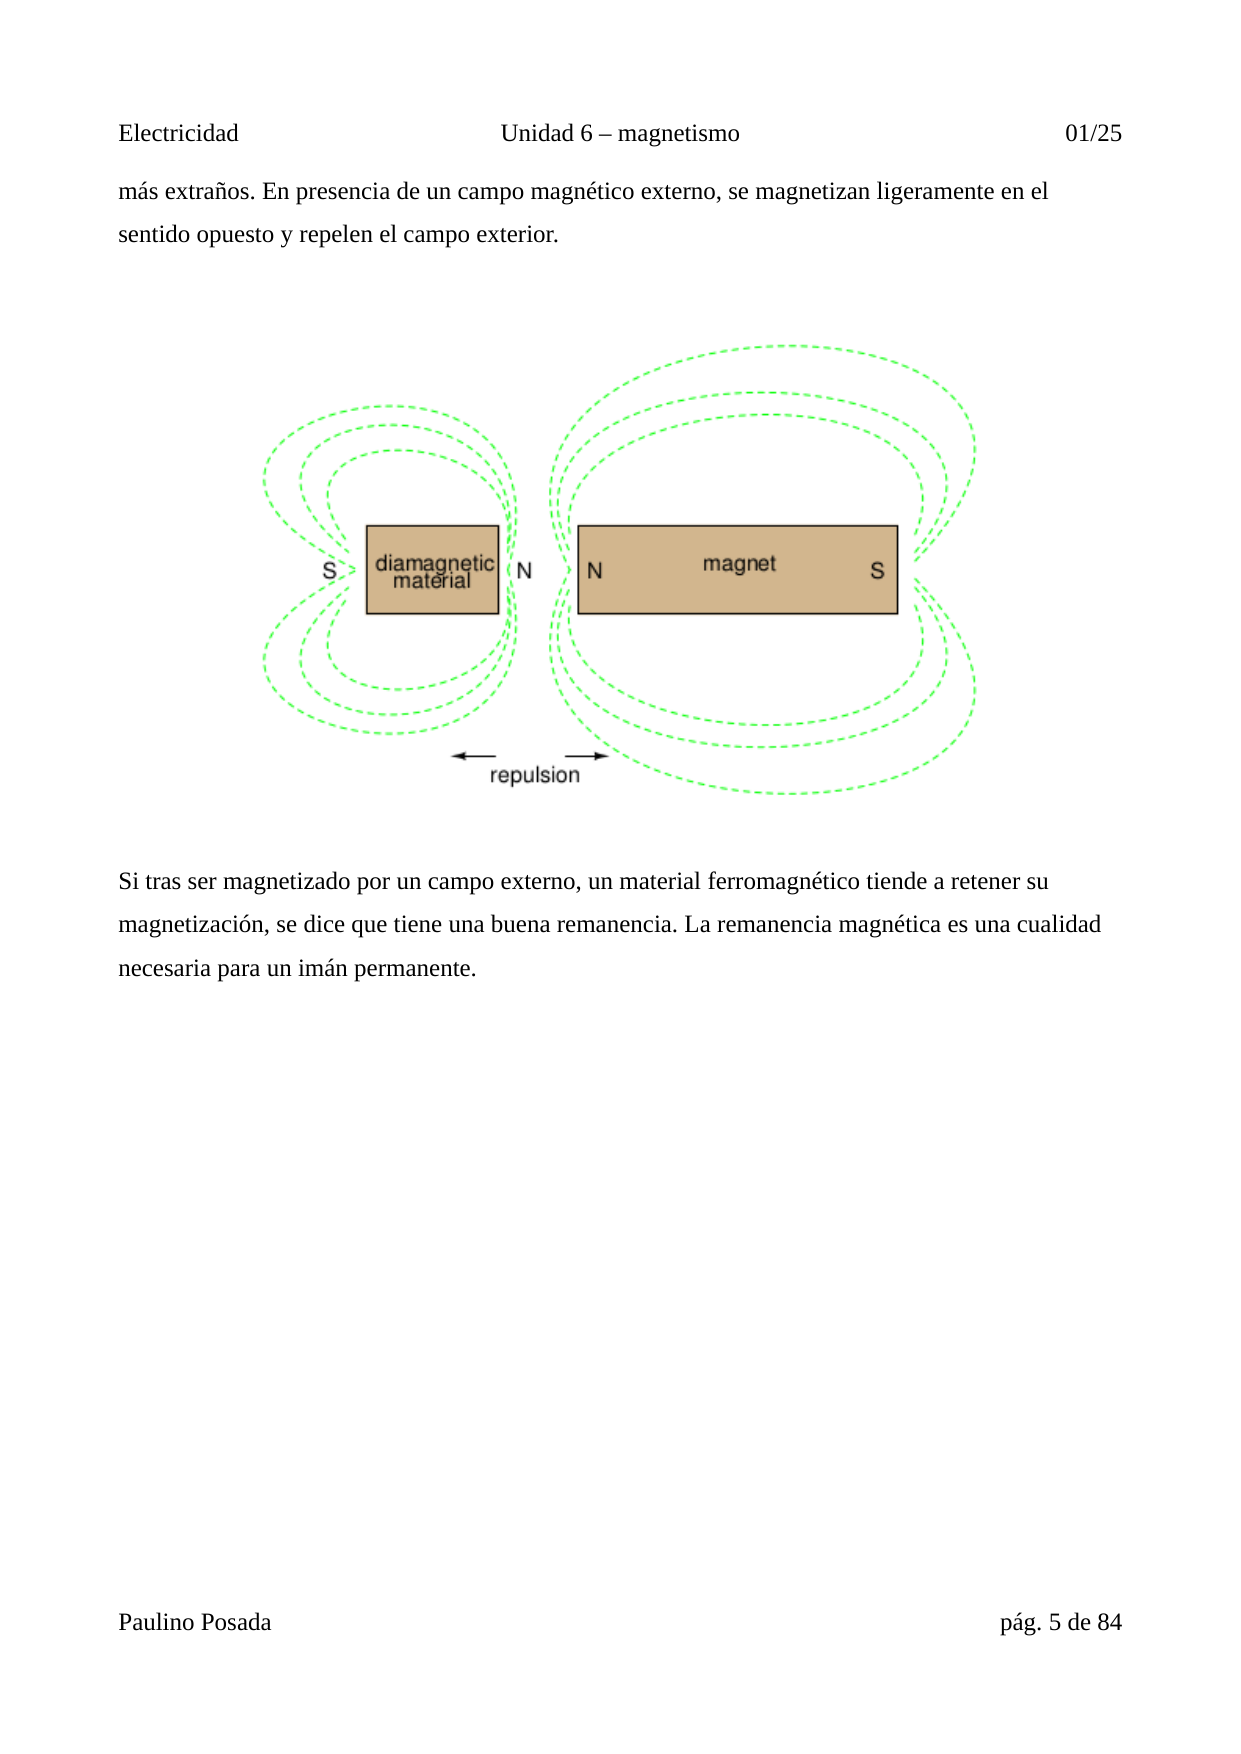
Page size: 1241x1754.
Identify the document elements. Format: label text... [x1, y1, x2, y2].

text más extraños. En presencia de un campo magnético externo, se magnetizan ligeramente en el sentido opuesto y repelen el campo exterior. [118, 176, 1122, 248]
text Si tras ser magnetizado por un campo externo, un material ferromagnético tiende a retener su magnetización, se dice que tiene una buena remanencia. La remanencia magnética es una cualidad necesaria para un imán permanente. [118, 866, 1122, 981]
picture [249, 331, 991, 806]
